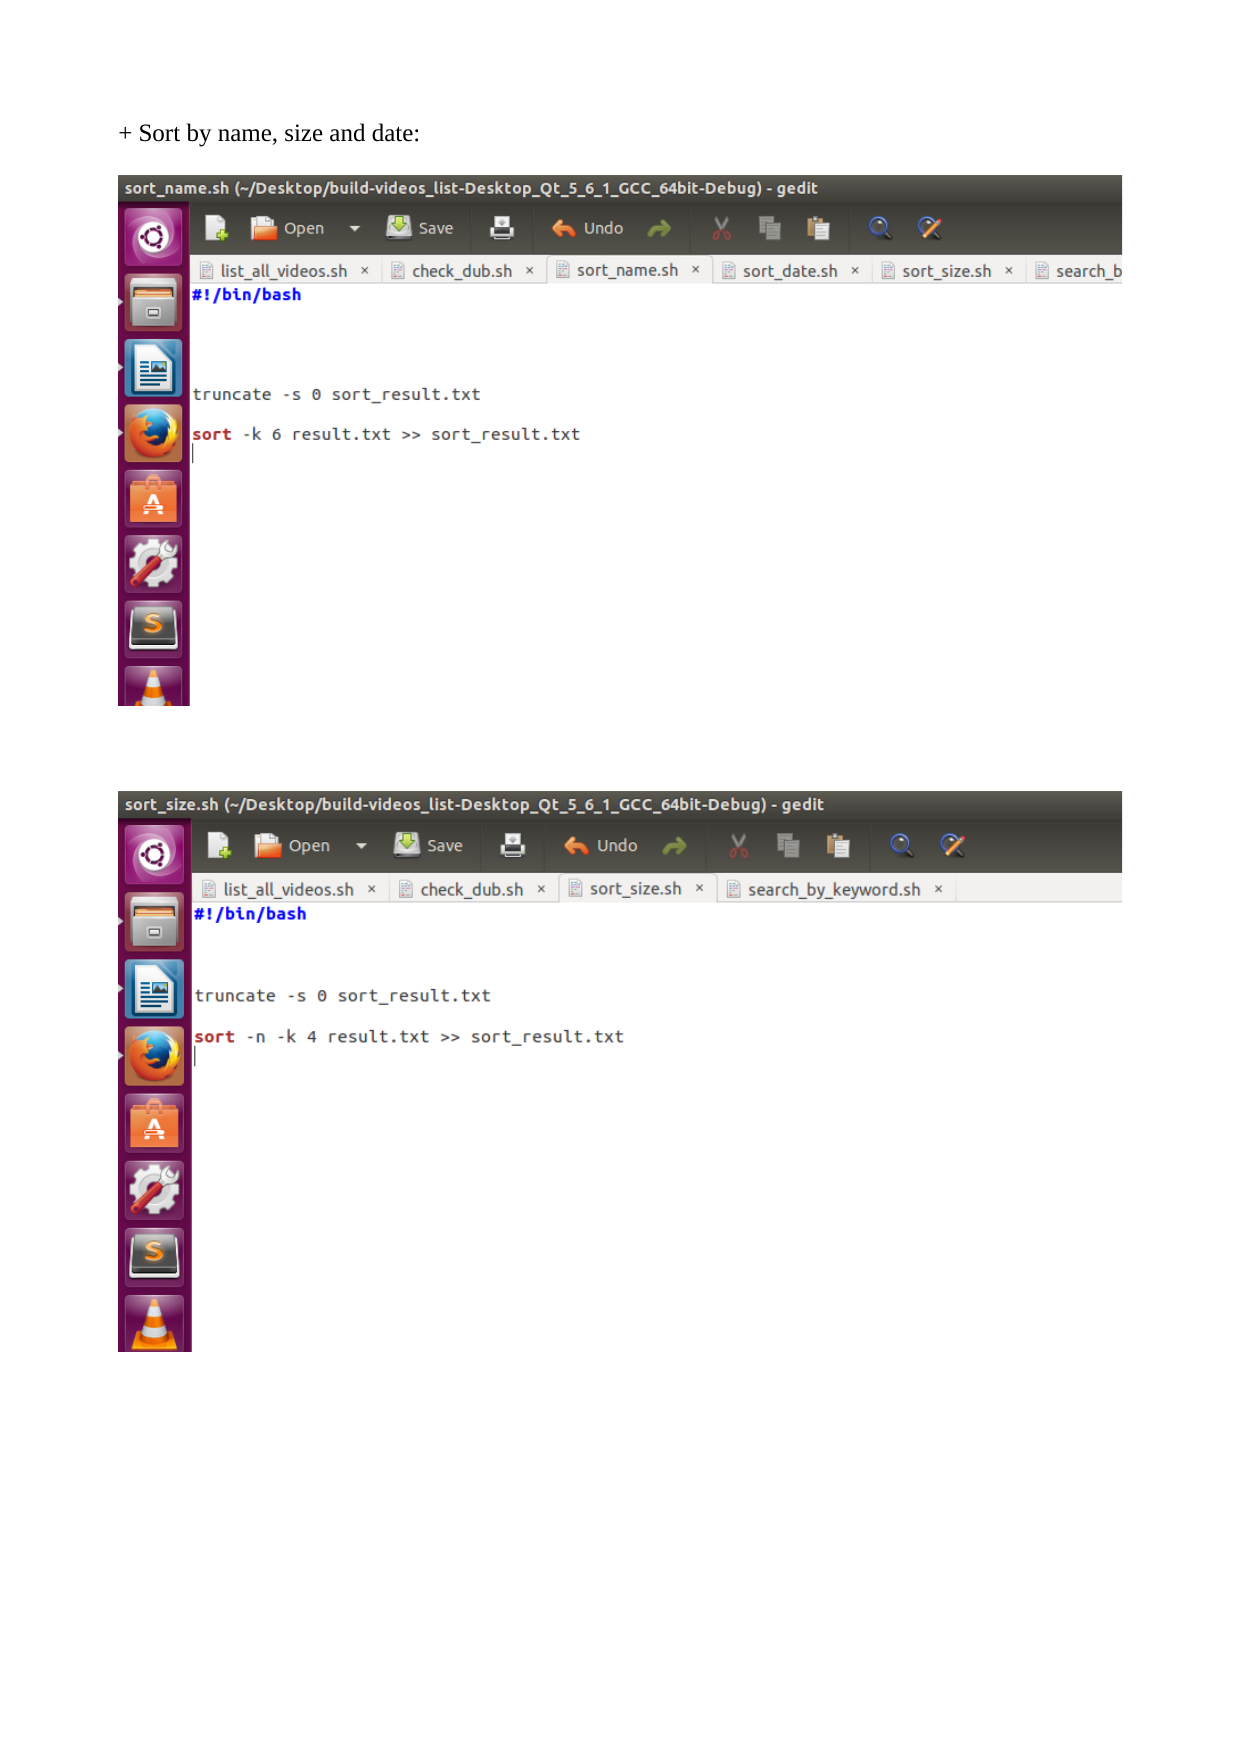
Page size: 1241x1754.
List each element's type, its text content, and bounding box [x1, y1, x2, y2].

picture [118, 175, 1123, 706]
text + Sort by name, size and date: [118, 118, 1122, 147]
picture [118, 791, 1123, 1352]
